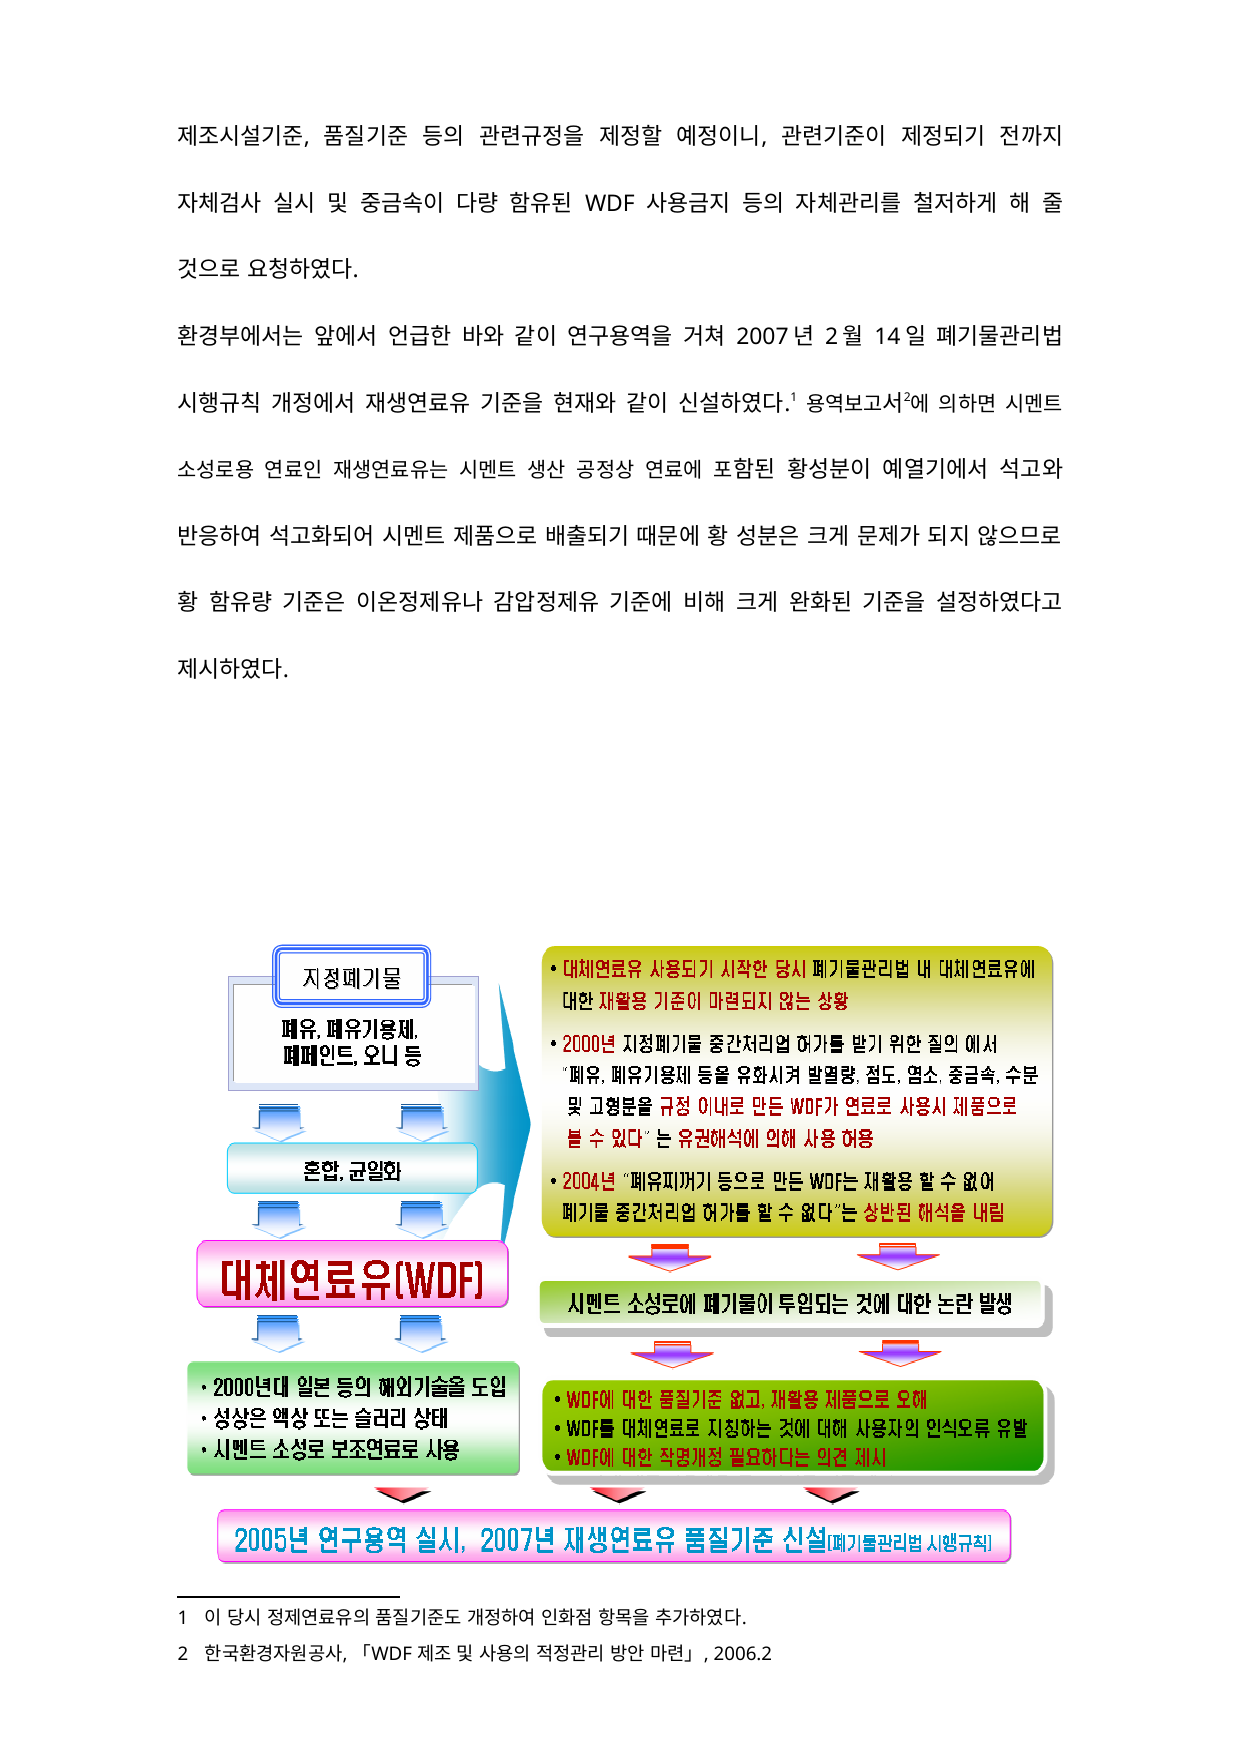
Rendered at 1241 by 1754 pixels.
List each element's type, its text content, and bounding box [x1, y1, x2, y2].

text 이 당시 정제연료유의 품질기준도 개정하여 인화점 항목을 추가하였다. [177, 1603, 1063, 1630]
text 환경부에서는 앞에서 언급한 바와 같이 연구용역을 거쳐 2007년 2월 14일 폐기물관리법 시행규칙 개정에서 재생연료유 기준을 현재와 같이 신설하였다. 용역보고서에 의하면 시멘트 소성로용 연료인 재생연료유는 시멘트 생산 공정상 연료에 포함된 황성분이 예열기에서 석고와 반응하여 석고화되어 시멘트 제품으로 배출되기 때문에 황 성분은 크게 문제가 되지 않으므로 황 함유량 기준은 이온정제유나 감압정제유 기준에 비해 크게 완화된 기준을 설정하였다고 제시하였다. [177, 318, 1063, 684]
text 한국환경자원공사, 「WDF 제조 및 사용의 적정관리 방안 마련」, 2006.2 [177, 1638, 1063, 1665]
text 제조시설기준, 품질기준 등의 관련규정을 제정할 예정이니, 관련기준이 제정되기 전까지 자체검사 실시 및 중금속이 다량 함유된 WDF 사용금지 등의 자체관리를 철저하게 해 줄 것으로 요청하였다. [177, 118, 1063, 284]
